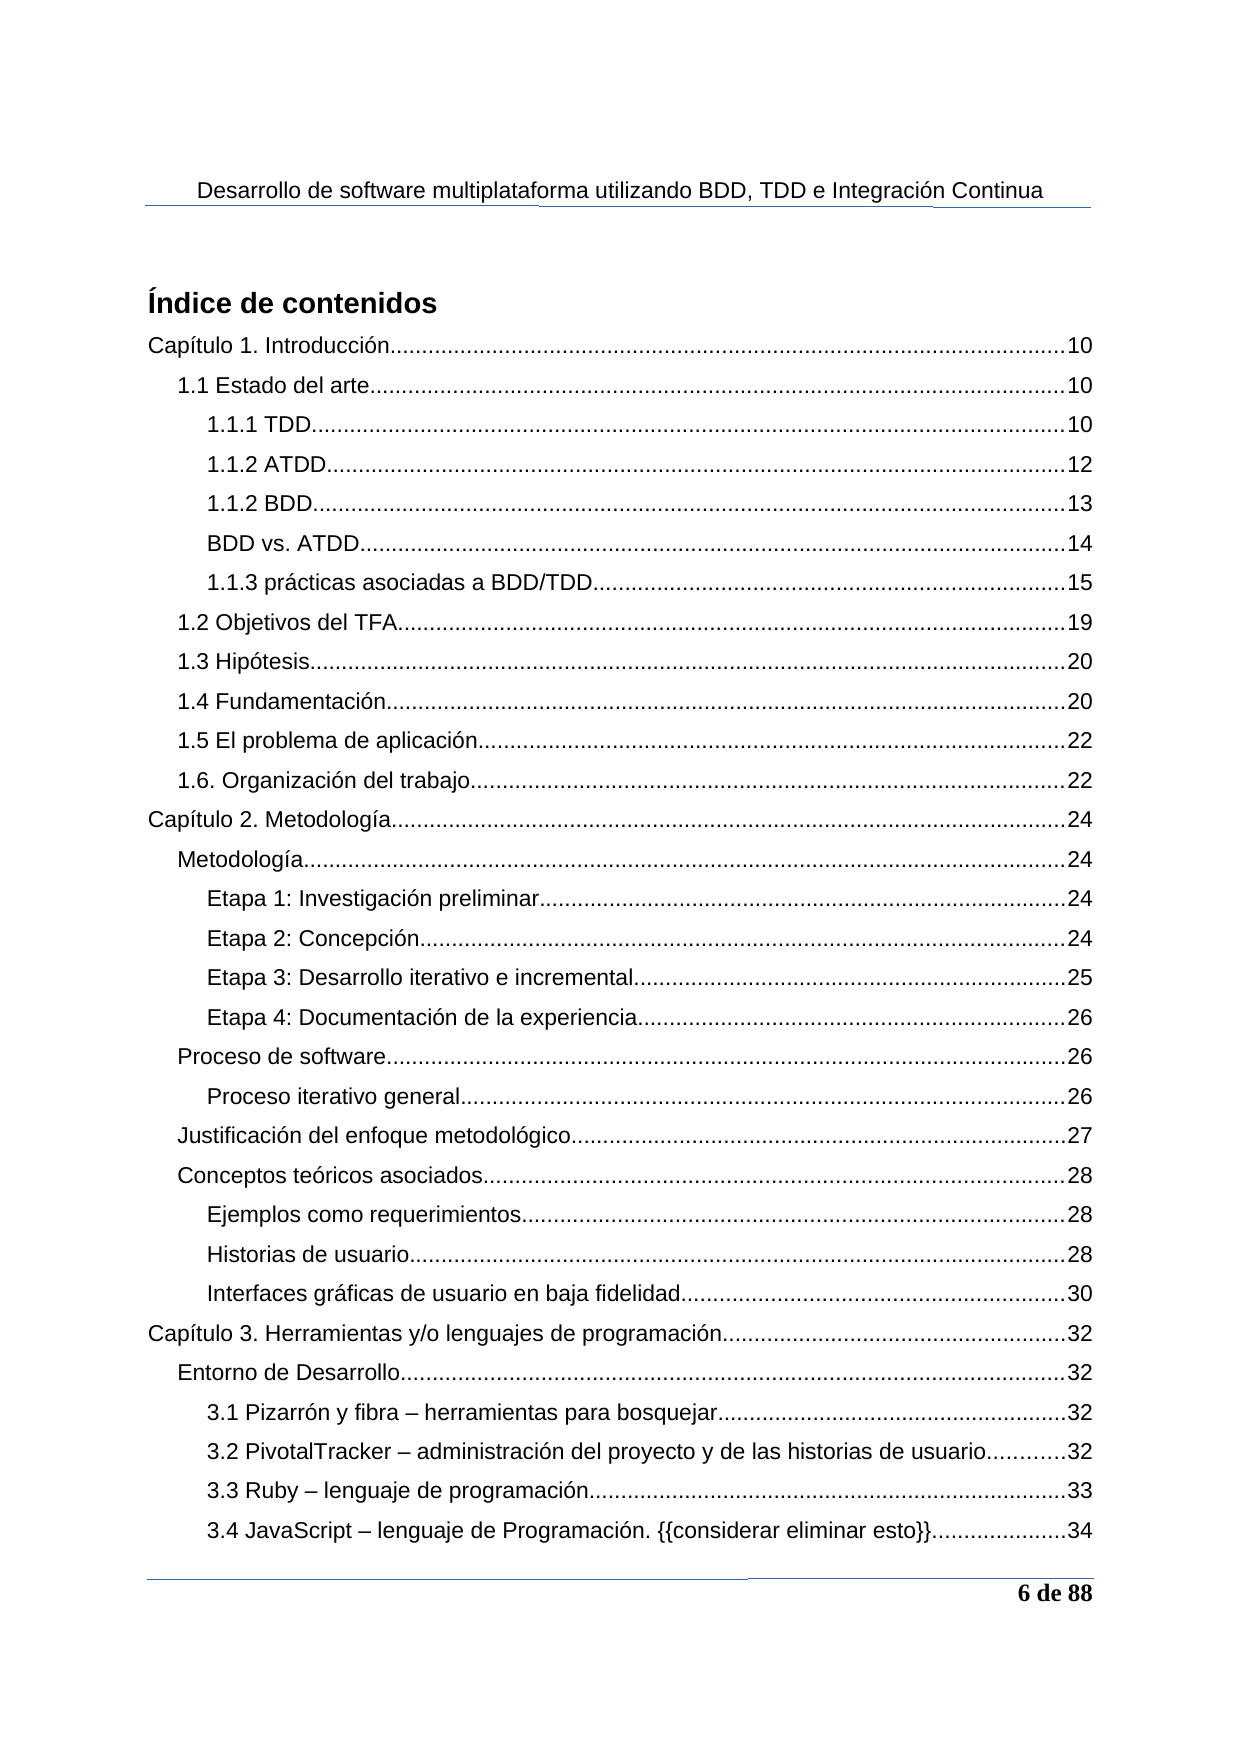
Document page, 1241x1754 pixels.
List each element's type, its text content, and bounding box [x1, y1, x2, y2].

text BDD vs. ATDD. 14 [207, 530, 1093, 556]
text Historias de usuario. 28 [207, 1241, 1093, 1267]
text 3.3 Ruby – lenguaje de programación. 33 [207, 1477, 1093, 1504]
text Conceptos teóricos asociados. 28 [177, 1162, 1093, 1188]
text 1.2 Objetivos del TFA. 19 [177, 609, 1093, 635]
text Proceso iterativo general. 26 [207, 1083, 1093, 1109]
text Interfaces gráficas de usuario en baja fidelidad. 30 [207, 1280, 1093, 1306]
text 1.1.2 BDD. 13 [207, 490, 1093, 517]
text Etapa 2: Concepción. 24 [207, 925, 1093, 951]
text Capítulo 1. Introducción. 10 [148, 332, 1093, 359]
text Capítulo 2. Metodología 24 [148, 806, 1093, 833]
text 1.6. Organización del trabajo. 22 [177, 767, 1093, 793]
text 1.1.2 ATDD. 12 [207, 451, 1093, 477]
text 1.1.1 TDD. 10 [207, 411, 1093, 438]
text Ejemplos como requerimientos. 28 [207, 1201, 1093, 1227]
subtitle Índice de contenidos [148, 286, 1093, 320]
text Entorno de Desarrollo. 32 [177, 1359, 1093, 1385]
text Proceso de software. 26 [177, 1043, 1093, 1069]
text 1.1.3 prácticas asociadas a BDD/TDD. 15 [207, 569, 1093, 596]
text 1.1 Estado del arte. 10 [177, 372, 1093, 398]
text 3.4 JavaScript – lenguaje de Programación. {{considerar eliminar esto}} 34 [207, 1517, 1093, 1543]
text 3.1 Pizarrón y fibra – herramientas para bosquejar. 32 [207, 1398, 1093, 1425]
text Justificación del enfoque metodológico 27 [177, 1122, 1093, 1148]
text Etapa 3: Desarrollo iterativo e incremental. 25 [207, 964, 1093, 991]
text Capítulo 3. Herramientas y/o lenguajes de programación 32 [148, 1319, 1093, 1346]
text 1.4 Fundamentación 20 [177, 688, 1093, 714]
text Etapa 1: Investigación preliminar. 24 [207, 885, 1093, 912]
text 3.2 PivotalTracker – administración del proyecto y de las historias de usuario. 32 [207, 1438, 1093, 1464]
text Metodología. 24 [177, 846, 1093, 872]
text 1.3 Hipótesis 20 [177, 648, 1093, 675]
text Etapa 4: Documentación de la experiencia. 26 [207, 1004, 1093, 1030]
text 1.5 El problema de aplicación. 22 [177, 727, 1093, 754]
